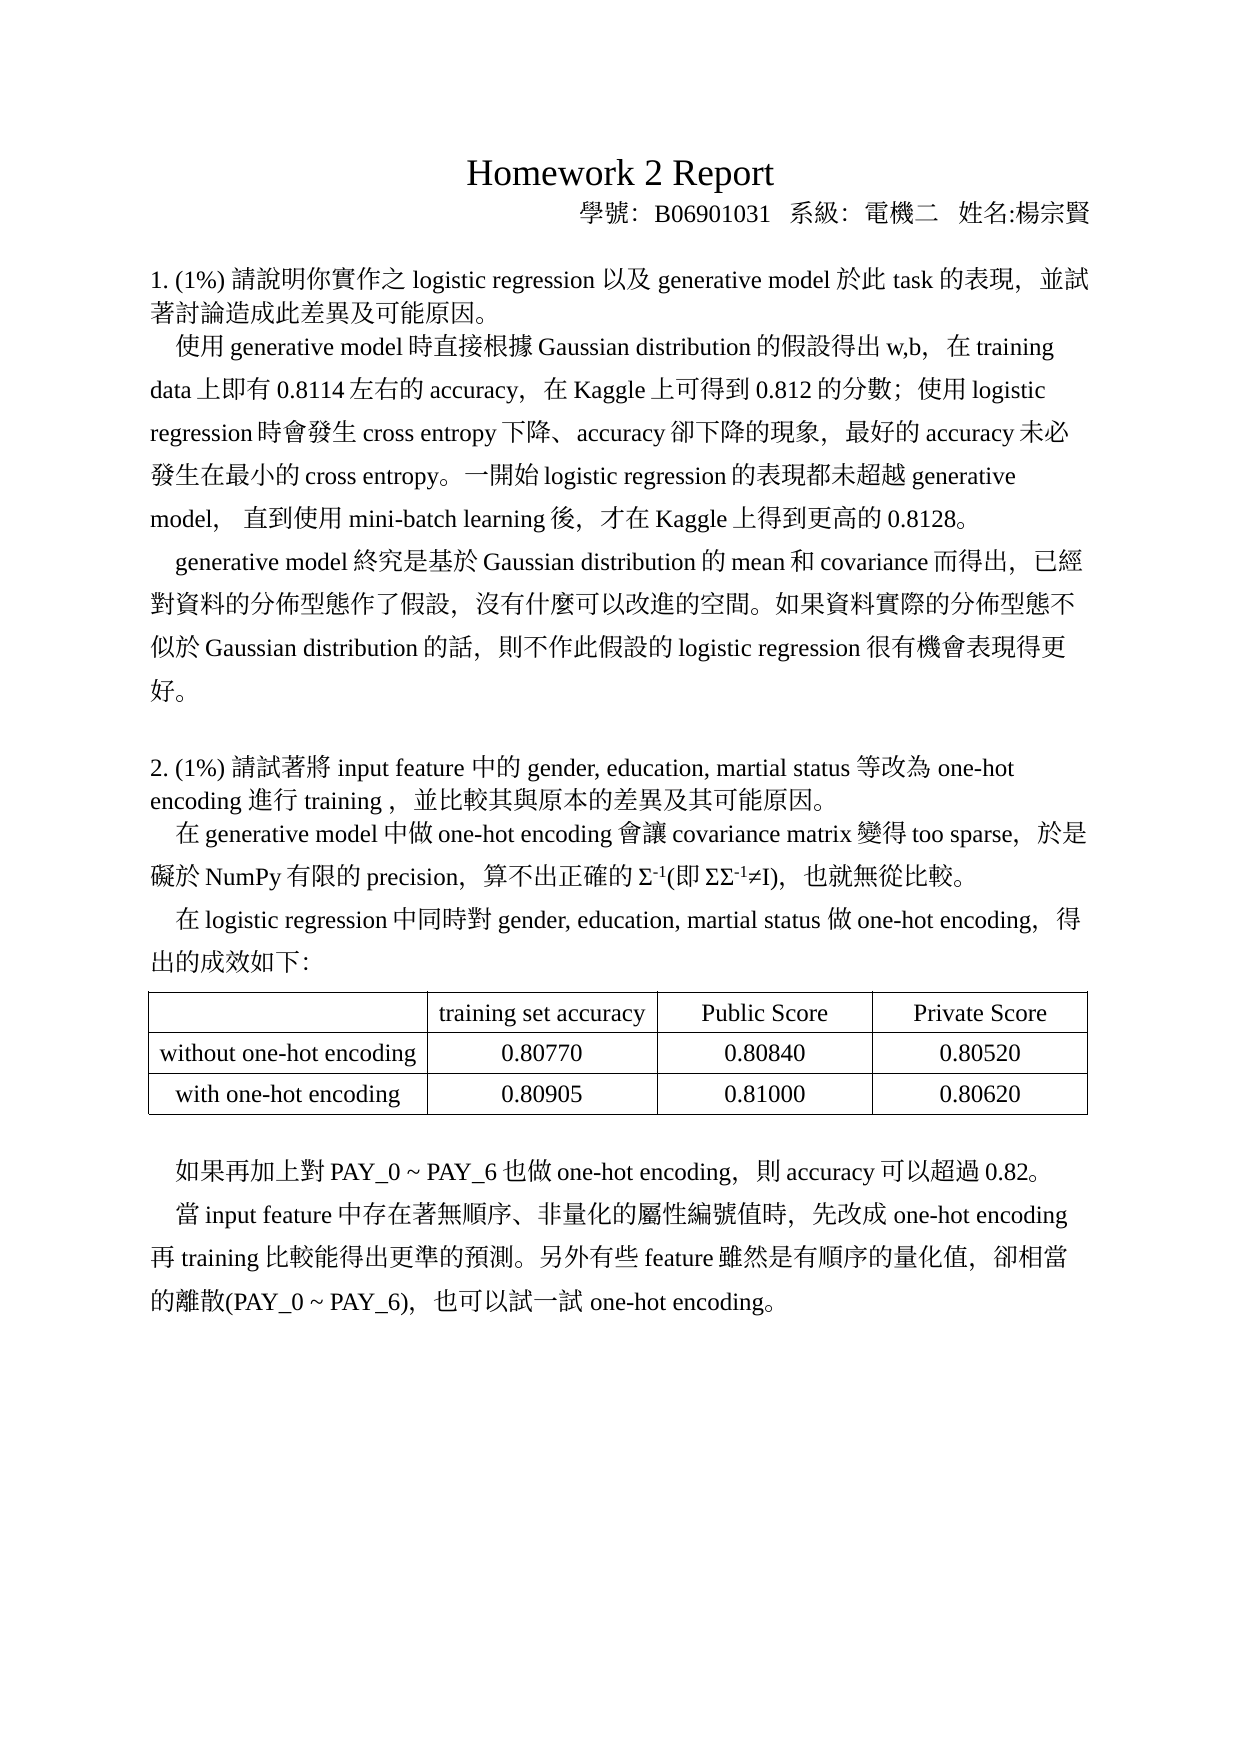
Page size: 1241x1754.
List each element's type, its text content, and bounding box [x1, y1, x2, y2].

text Homework 2 Report [150, 150, 1090, 193]
text 當input feature中存在著無順序、非量化的屬性編號值時，先改成 one-hot encoding 再 training比較能得出更準的預測。另外有些feature雖然是有順序的量化值，卻相當的離散(PAY_0 ~ PAY_6)，也可以試一試 one-hot encoding。 [150, 1200, 1090, 1315]
table_header Public Score [658, 993, 872, 1032]
text generative model終究是基於Gaussian distribution的mean和covariance而得出，已經對資料的分佈型態作了假設，沒有什麼可以改進的空間。如果資料實際的分佈型態不似於Gaussian distribution的話，則不作此假設的logistic regression很有機會表現得更好。 [150, 547, 1090, 705]
table_header Private Score [873, 993, 1087, 1032]
table_cell 0.80620 [873, 1074, 1087, 1113]
text 2. (1%) 請試著將 input feature 中的 gender, education, martial status 等改為 one-hot encoding 進行 training ，並比較其與原本的差異及其可能原因。 [150, 753, 1090, 814]
text 在logistic regression中同時對gender, education, martial status 做one-hot encoding，得出的成效如下： [150, 905, 1090, 977]
table_cell with one-hot encoding [149, 1074, 427, 1113]
table_cell 0.80520 [873, 1033, 1087, 1073]
text 1. (1%) 請說明你實作之 logistic regression 以及 generative model 於此 task 的表現，並試著討論造成此差異及可能原因。 [150, 266, 1090, 327]
text 在generative model中做one-hot encoding會讓covariance matrix變得too sparse，於是礙於NumPy有限的precision，算不出正確的Σ-1(即ΣΣ-1≠I)，也就無從比較。 [150, 819, 1090, 891]
table_header [149, 993, 427, 1032]
table_header training set accuracy [428, 993, 657, 1032]
table_cell without one-hot encoding [149, 1033, 427, 1073]
text 使用generative model時直接根據Gaussian distribution的假設得出w,b，在training data上即有0.8114左右的accuracy，在Kaggle上可得到0.812的分數；使用logistic regression時會發生cross entropy下降、accuracy卻下降的現象，最好的accuracy未必發生在最小的cross entropy。一開始logistic regression的表現都未超越generative model， 直到使用mini-batch learning後，才在Kaggle上得到更高的0.8128。 [150, 332, 1090, 533]
table_cell 0.80770 [428, 1033, 657, 1073]
table_cell 0.80840 [658, 1033, 872, 1073]
text 學號：B06901031 系級：電機二 姓名:楊宗賢 [150, 199, 1090, 228]
table_cell 0.80905 [428, 1074, 657, 1113]
table_cell 0.81000 [658, 1074, 872, 1113]
text 如果再加上對PAY_0 ~ PAY_6也做one-hot encoding，則accuracy可以超過0.82。 [150, 1157, 1090, 1186]
